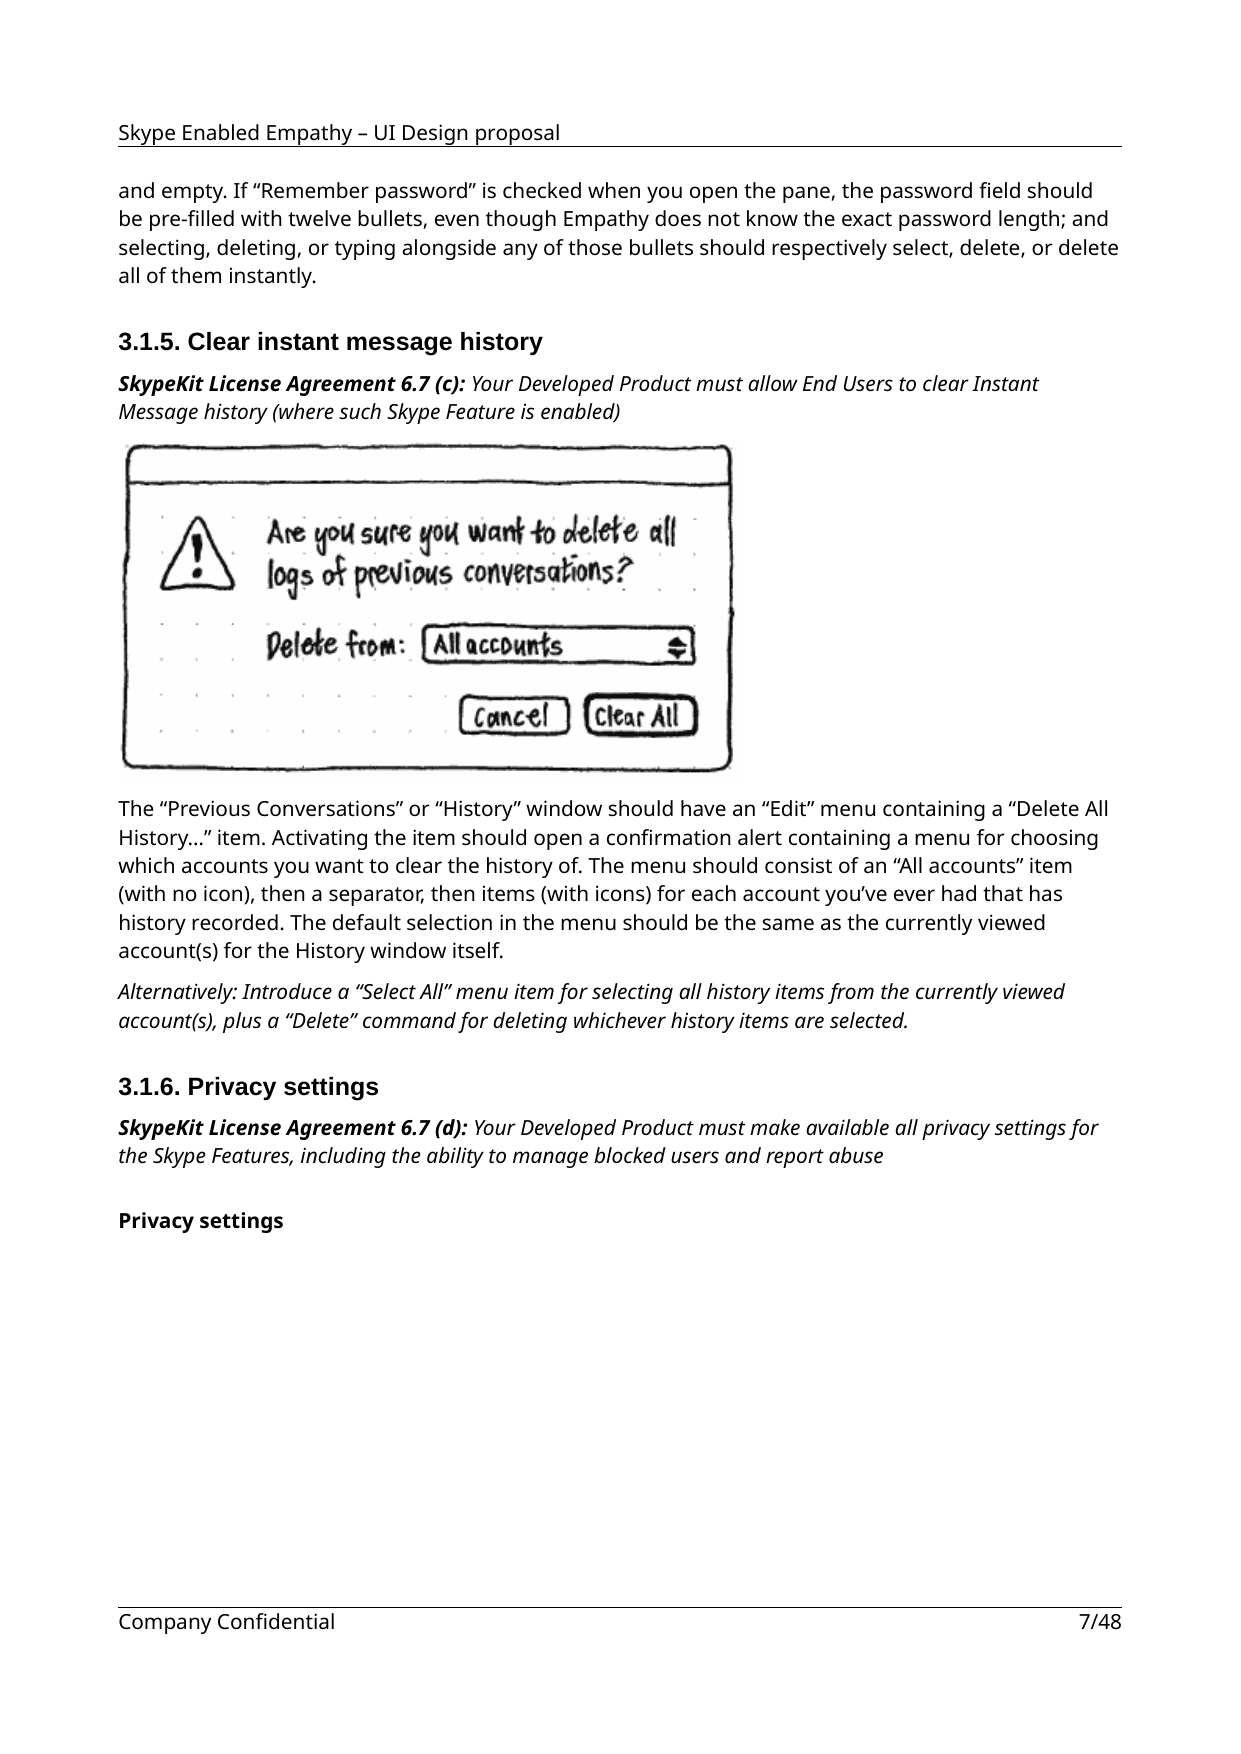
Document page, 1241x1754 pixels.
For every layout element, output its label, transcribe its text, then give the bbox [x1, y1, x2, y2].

text The “Previous Conversations” or “History” window should have an “Edit” menu containing a “Delete All History…” item. Activating the item should open a confirmation alert containing a menu for choosing which accounts you want to clear the history of. The menu should consist of an “All accounts” item (with no icon), then a separator, then items (with icons) for each account you’ve ever had that has history recorded. The default selection in the menu should be the same as the currently viewed account(s) for the History window itself. [118, 794, 1122, 965]
subtitle Privacy settings [118, 1206, 1122, 1234]
text SkypeKit License Agreement 6.7 (d): Your Developed Product must make available all privacy settings for the Skype Features, including the ability to manage blocked users and report abuse [118, 1113, 1122, 1170]
subtitle 3.1.6. Privacy settings [118, 1072, 1122, 1101]
subtitle 3.1.5. Clear instant message history [118, 327, 1122, 356]
text Alternatively: Introduce a “Select All” menu item for selecting all history items from the currently viewed account(s), plus a “Delete” command for deleting whichever history items are selected. [118, 977, 1122, 1034]
text and empty. If “Remember password” is checked when you open the pane, the password field should be pre-filled with twelve bullets, even though Empathy does not know the exact password length; and selecting, deleting, or typing alongside any of those bullets should respectively select, delete, or delete all of them instantly. [118, 176, 1122, 290]
picture [118, 438, 744, 782]
text SkypeKit License Agreement 6.7 (c): Your Developed Product must allow End Users to clear Instant Message history (where such Skype Feature is enabled) [118, 369, 1122, 426]
